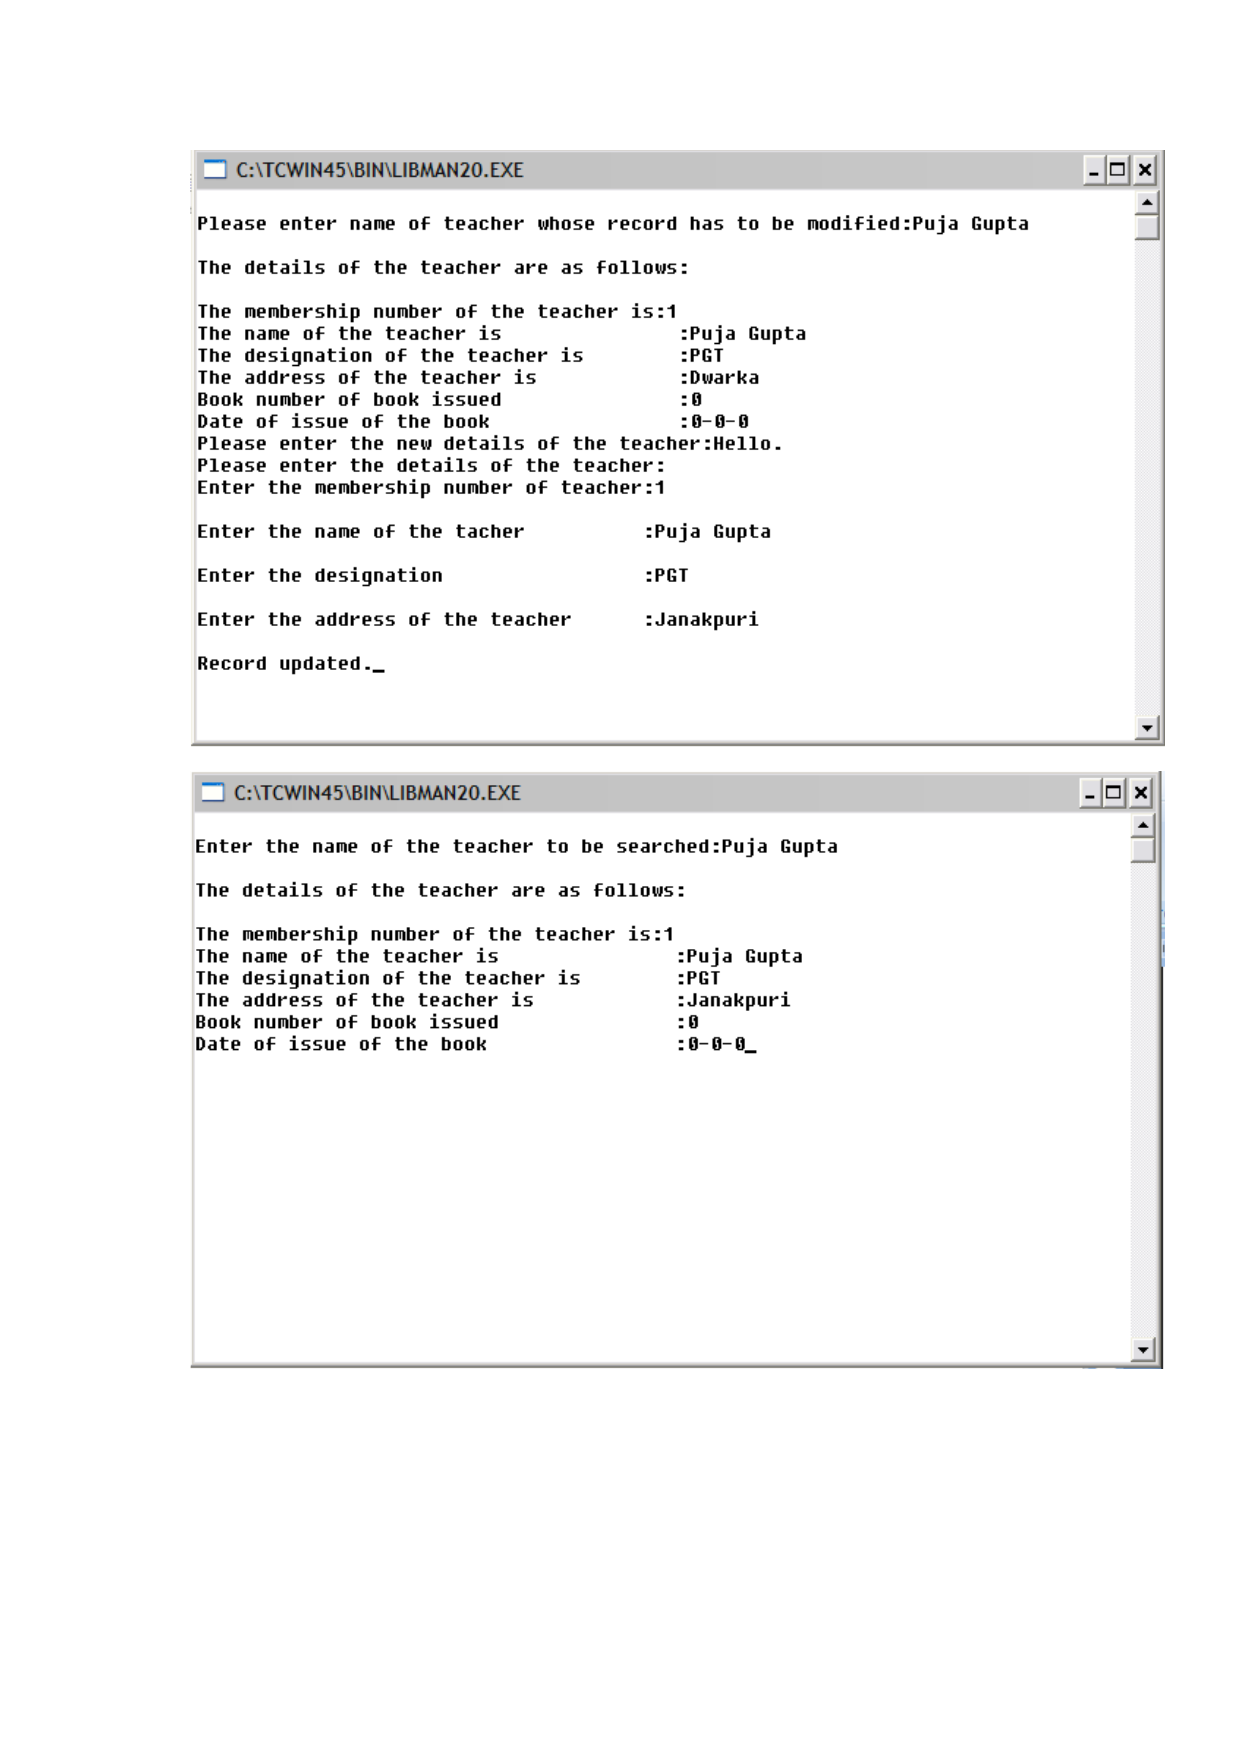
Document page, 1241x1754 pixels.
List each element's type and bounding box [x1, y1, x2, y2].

picture [190, 771, 409, 1369]
picture [190, 150, 393, 747]
